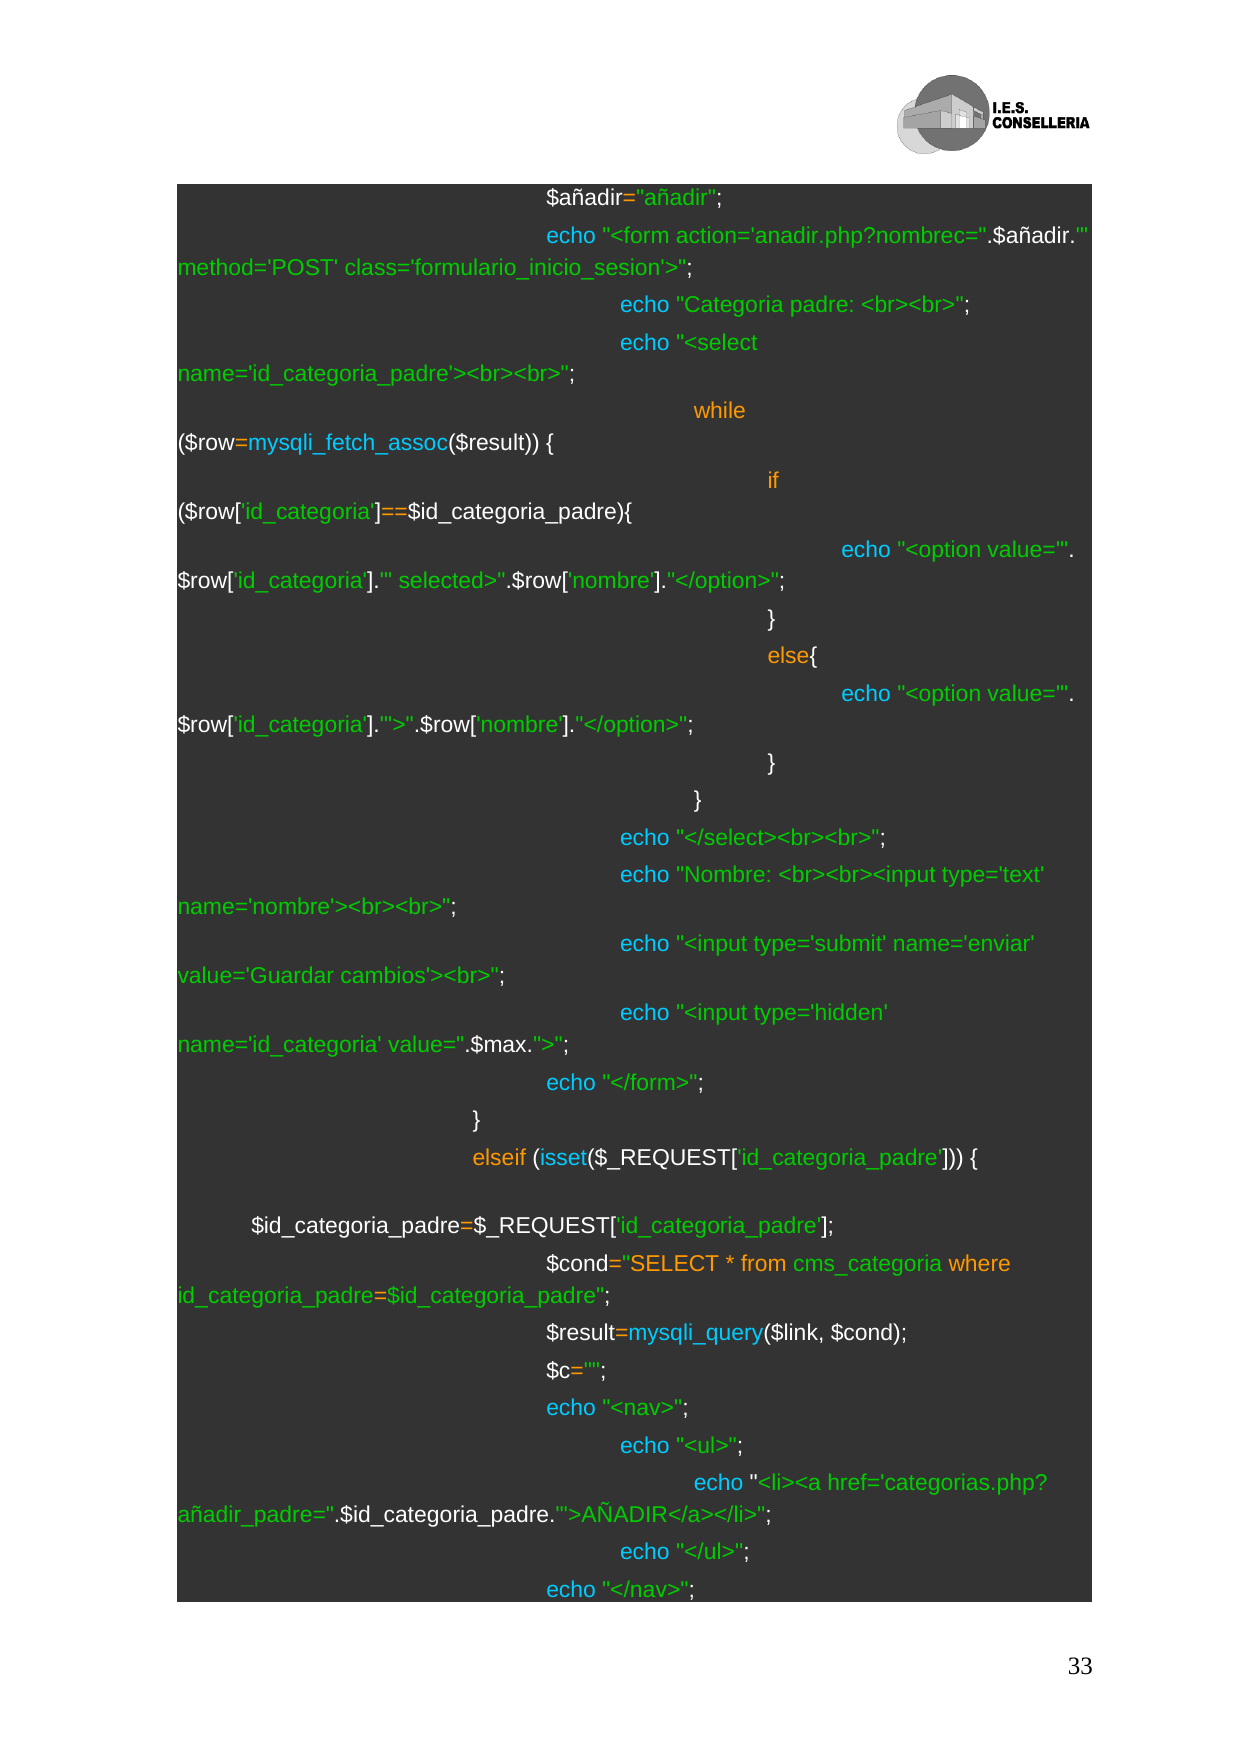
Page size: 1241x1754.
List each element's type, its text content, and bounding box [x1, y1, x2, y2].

text echo "<input type='hidden' name='id_categoria' value=".$max.">"; [177, 999, 1092, 1057]
text echo "<li><a href='categorias.php?añadir_padre=".$id_categoria_padre."'>AÑADIR</a></li>"; [177, 1469, 1092, 1527]
text elseif (isset($_REQUEST['id_categoria_padre'])) { [177, 1143, 1092, 1170]
text } [177, 605, 1092, 631]
text echo "Categoria padre: <br><br>"; [177, 291, 1092, 317]
text } [177, 1106, 1092, 1132]
text echo "Nombre: <br><br><input type='text' name='nombre'><br><br>"; [177, 861, 1092, 919]
text echo "</select><br><br>"; [177, 824, 1092, 850]
text echo "<option value='".$row['id_categoria']."' selected>".$row['nombre']."</option>"; [177, 536, 1092, 593]
text echo "</nav>"; [177, 1576, 1092, 1602]
text echo "</form>"; [177, 1068, 1092, 1095]
text $añadir="añadir"; [177, 184, 1092, 211]
text else{ [177, 642, 1092, 668]
text echo "<input type='submit' name='enviar' value='Guardar cambios'><br>"; [177, 930, 1092, 988]
text echo "</ul>"; [177, 1538, 1092, 1564]
text echo "<form action='anadir.php?nombrec=".$añadir."' method='POST' class='formulario_inicio_sesion'>"; [177, 222, 1092, 280]
text $id_categoria_padre=$_REQUEST['id_categoria_padre']; [177, 1181, 1092, 1239]
text echo "<select name='id_categoria_padre'><br><br>"; [177, 328, 1092, 386]
text while ($row=mysqli_fetch_assoc($result)) { [177, 397, 1092, 455]
text $cond="SELECT * from cms_categoria where id_categoria_padre=$id_categoria_padre"; [177, 1250, 1092, 1308]
text echo "<nav>"; [177, 1394, 1092, 1420]
text } [177, 786, 1092, 813]
text $result=mysqli_query($link, $cond); [177, 1319, 1092, 1345]
text if ($row['id_categoria']==$id_categoria_padre){ [177, 467, 1092, 524]
text $c=""; [177, 1357, 1092, 1383]
text echo "<ul>"; [177, 1432, 1092, 1458]
text echo "<option value='".$row['id_categoria']."'>".$row['nombre']."</option>"; [177, 680, 1092, 738]
picture [894, 73, 1093, 155]
text } [177, 749, 1092, 775]
